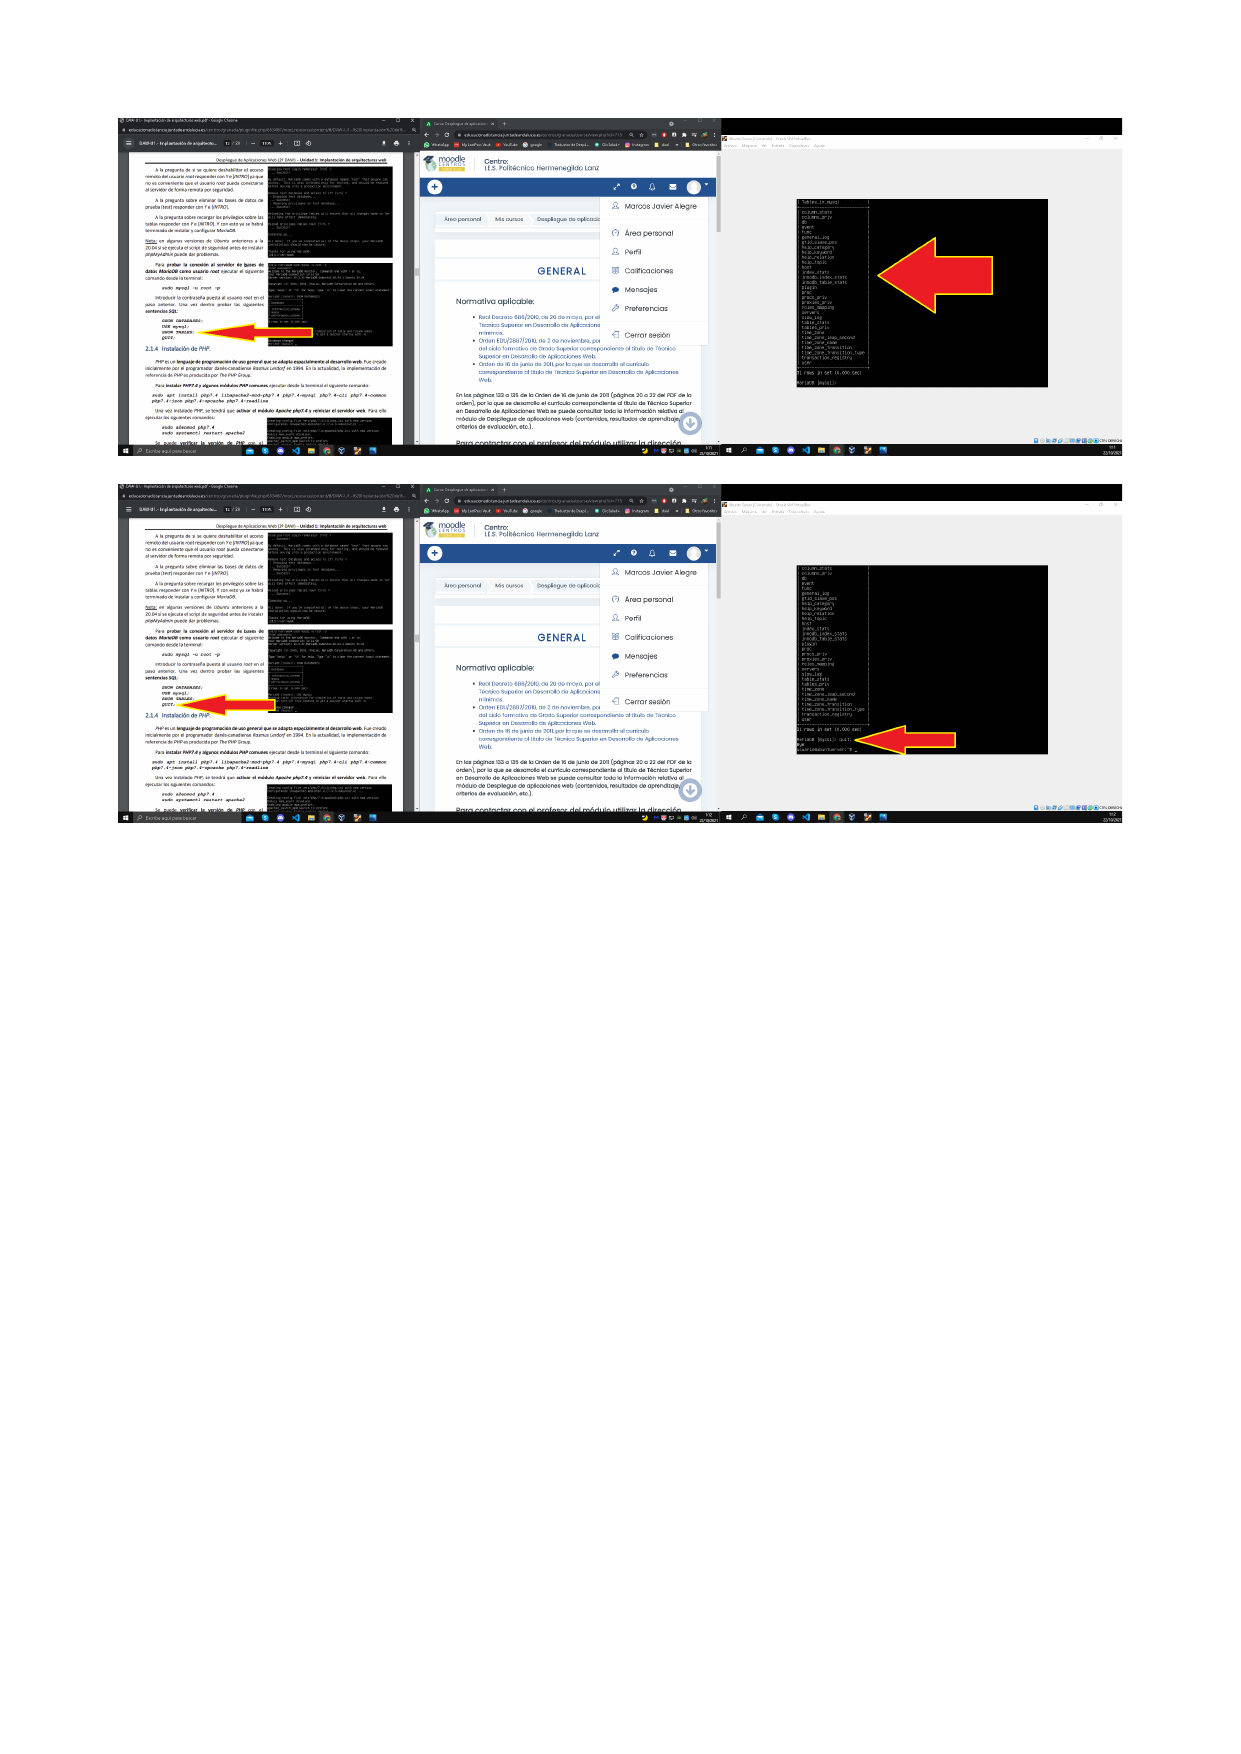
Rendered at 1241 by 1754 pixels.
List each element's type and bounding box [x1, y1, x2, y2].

picture [118, 484, 1123, 823]
picture [118, 118, 1123, 456]
